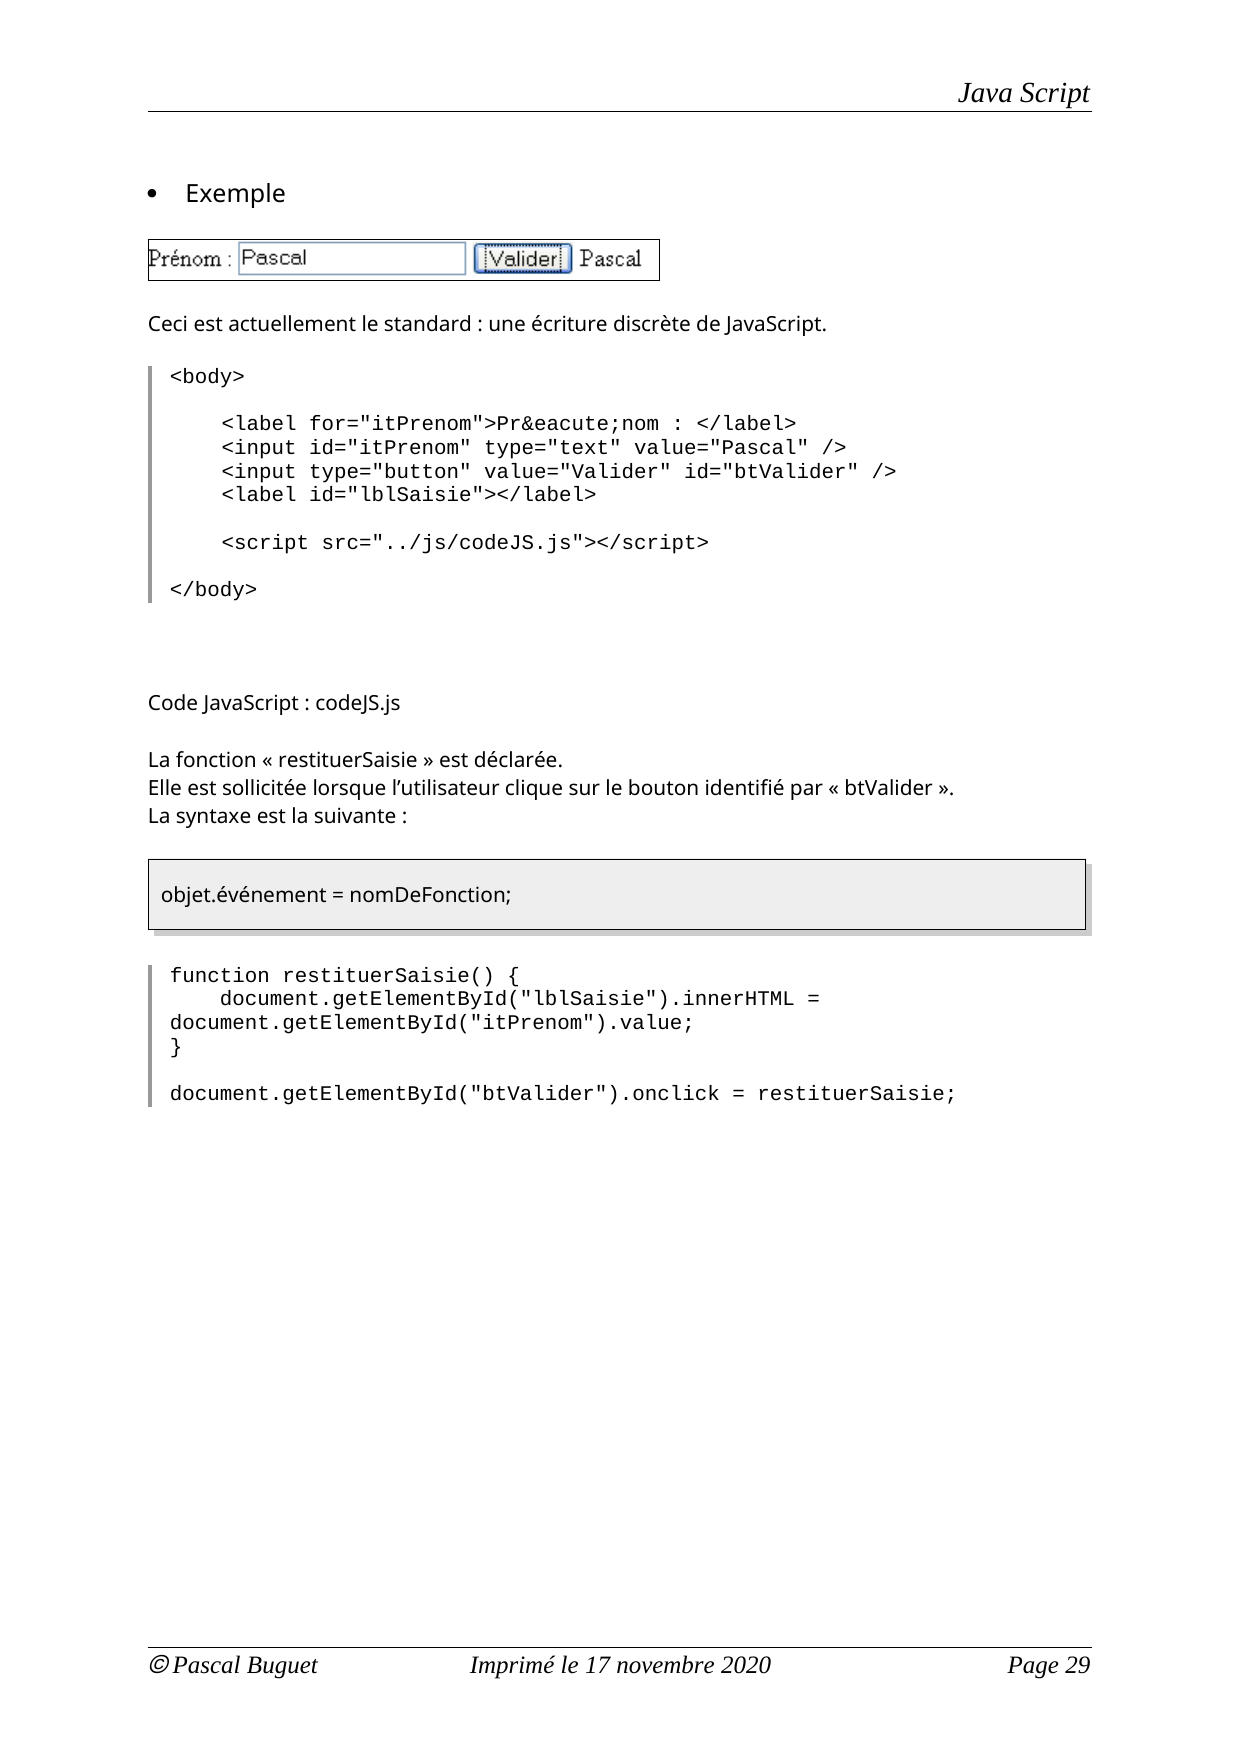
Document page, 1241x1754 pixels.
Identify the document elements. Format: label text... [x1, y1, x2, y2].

text </body> [152, 579, 1092, 603]
text document.getElementById("lblSaisie").innerHTML = document.getElementById("itPrenom").value; [152, 988, 1092, 1036]
text <script src="../js/codeJS.js"></script> [152, 532, 1092, 555]
text <body> [152, 366, 1092, 390]
text <input id="itPrenom" type="text" value="Pascal" /> [152, 437, 1092, 461]
text <input type="button" value="Valider" id="btValider" /> [152, 461, 1092, 484]
text <label for="itPrenom">Pr&eacute;nom : </label> [152, 413, 1092, 437]
text Elle est sollicitée lorsque l’utilisateur clique sur le bouton identifié par « btValider ». [148, 773, 1092, 802]
text function restituerSaisie() { [152, 965, 1092, 988]
text document.getElementById("btValider").onclick = restituerSaisie; [152, 1083, 1092, 1107]
text Ceci est actuellement le standard : une écriture discrète de JavaScript. [148, 309, 1092, 338]
text Code JavaScript : codeJS.js [148, 688, 1092, 716]
text } [152, 1036, 1092, 1059]
text objet.événement = nomDeFonction; [149, 860, 1085, 929]
text <label id="lblSaisie"></label> [152, 484, 1092, 508]
text La syntaxe est la suivante : [148, 802, 1092, 830]
list Exemple [148, 176, 1092, 210]
text La fonction « restituerSaisie » est déclarée. [148, 745, 1092, 773]
